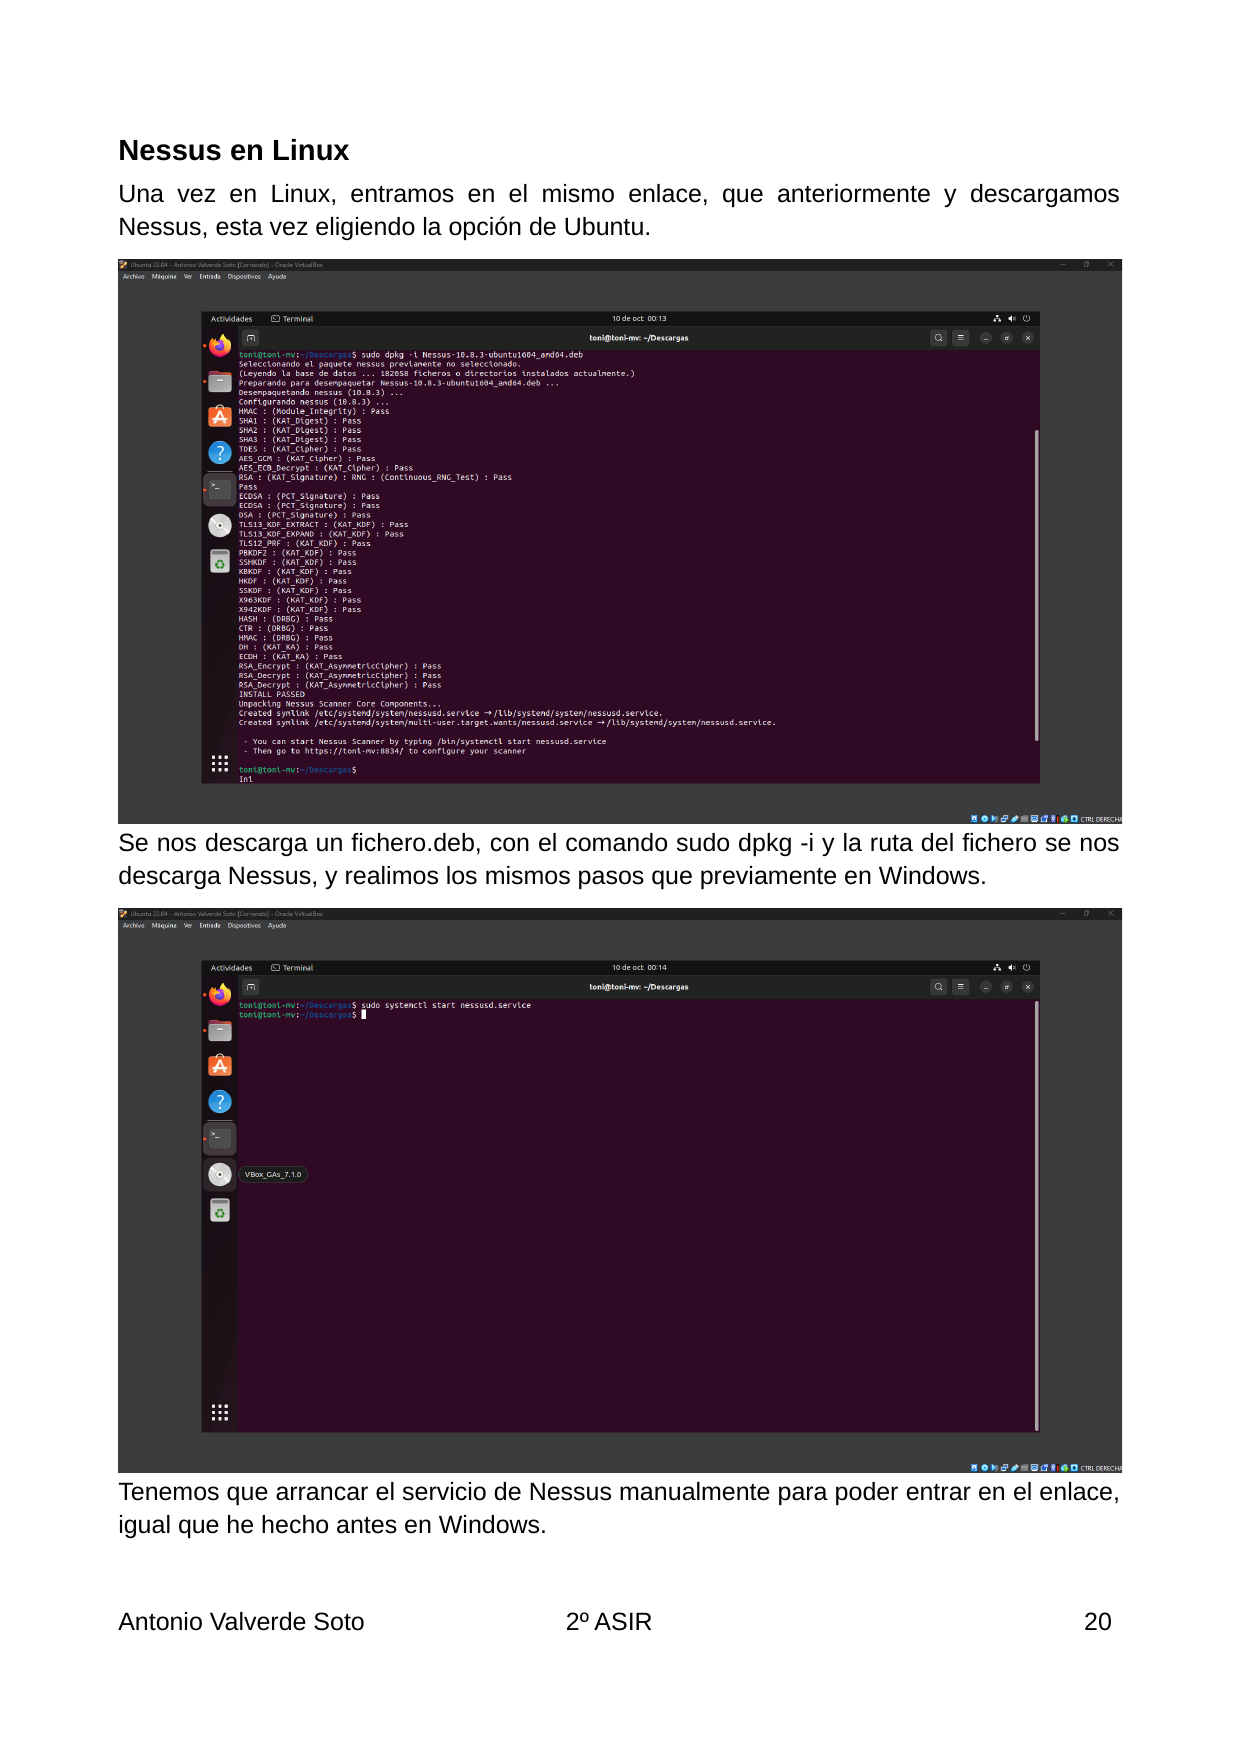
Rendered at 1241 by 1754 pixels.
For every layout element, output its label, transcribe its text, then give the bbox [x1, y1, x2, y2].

subtitle Nessus en Linux [118, 133, 1122, 166]
picture [118, 908, 1123, 1473]
text Tenemos que arrancar el servicio de Nessus manualmente para poder entrar en el enlace, igual que he hecho antes en Windows. [118, 1473, 1122, 1539]
text Se nos descarga un fichero.deb, con el comando sudo dpkg -i y la ruta del fichero se nos descarga Nessus, y realimos los mismos pasos que previamente en Windows. [118, 824, 1122, 889]
picture [118, 259, 1123, 824]
text Una vez en Linux, entramos en el mismo enlace, que anteriormente y descargamos Nessus, esta vez eligiendo la opción de Ubuntu. [118, 179, 1122, 241]
